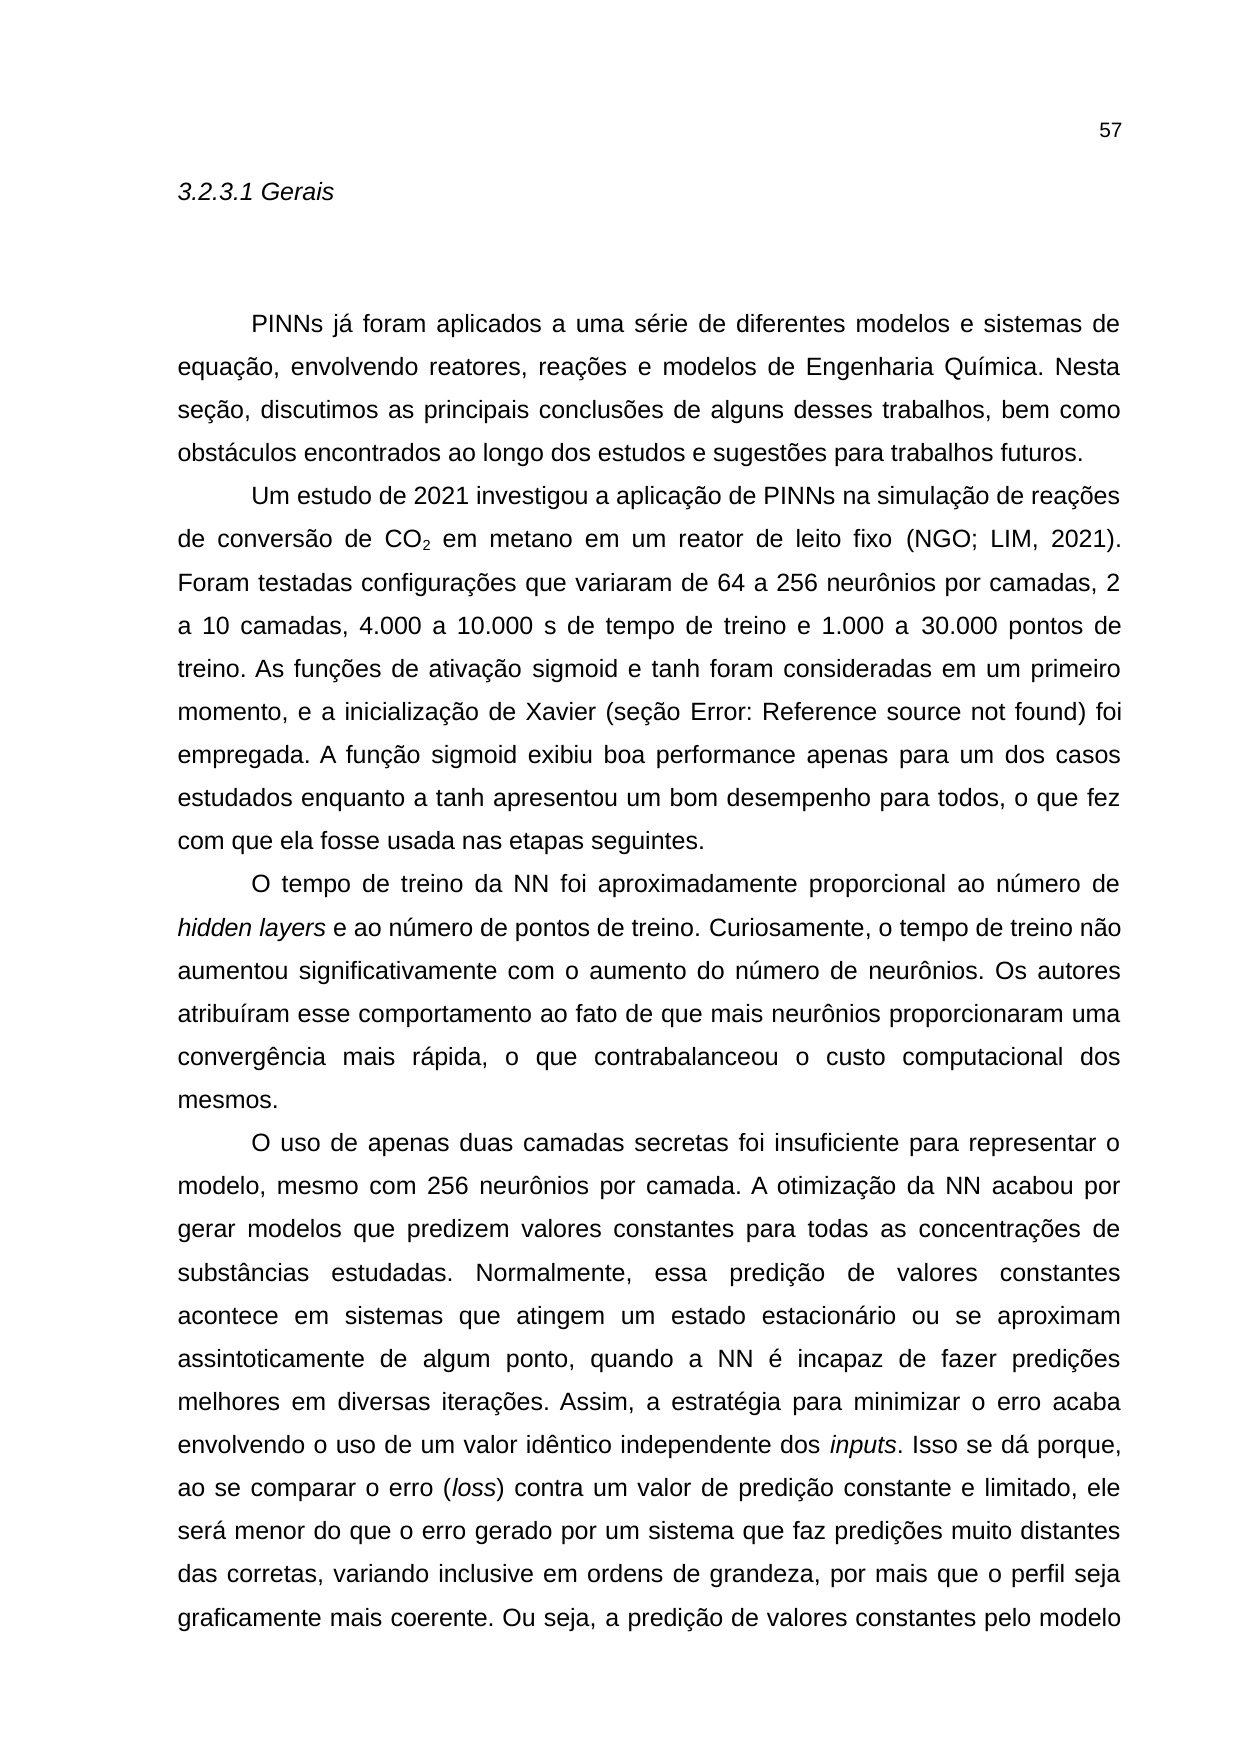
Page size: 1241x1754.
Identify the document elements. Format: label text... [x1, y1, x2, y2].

subtitle Gerais [177, 177, 1122, 206]
text Um estudo de 2021 investigou a aplicação de PINNs na simulação de reações de conversão de CO2 em metano em um reator de leito fixo (NGO; LIM, 2021). Foram testadas configurações que variaram de 64 a 256 neurônios por camadas, 2 a 10 camadas, 4.000 a 10.000 s de tempo de treino e 1.000 a 30.000 pontos de treino. As funções de ativação sigmoid e tanh foram consideradas em um primeiro momento, e a inicialização de Xavier (seção Erro: Origem da referência não encontrada) foi empregada. A função sigmoid exibiu boa performance apenas para um dos casos estudados enquanto a tanh apresentou um bom desempenho para todos, o que fez com que ela fosse usada nas etapas seguintes. [177, 481, 1122, 855]
text O tempo de treino da NN foi aproximadamente proporcional ao número de hidden layers e ao número de pontos de treino. Curiosamente, o tempo de treino não aumentou significativamente com o aumento do número de neurônios. Os autores atribuíram esse comportamento ao fato de que mais neurônios proporcionaram uma convergência mais rápida, o que contrabalanceou o custo computacional dos mesmos. [177, 869, 1122, 1114]
text O uso de apenas duas camadas secretas foi insuficiente para representar o modelo, mesmo com 256 neurônios por camada. A otimização da NN acabou por gerar modelos que predizem valores constantes para todas as concentrações de substâncias estudadas. Normalmente, essa predição de valores constantes acontece em sistemas que atingem um estado estacionário ou se aproximam assintoticamente de algum ponto, quando a NN é incapaz de fazer predições melhores em diversas iterações. Assim, a estratégia para minimizar o erro acaba envolvendo o uso de um valor idêntico independente dos inputs. Isso se dá porque, ao se comparar o erro (loss) contra um valor de predição constante e limitado, ele será menor do que o erro gerado por um sistema que faz predições muito distantes das corretas, variando inclusive em ordens de grandeza, por mais que o perfil seja graficamente mais coerente. Ou seja, a predição de valores constantes pelo modelo [177, 1128, 1122, 1631]
text PINNs já foram aplicados a uma série de diferentes modelos e sistemas de equação, envolvendo reatores, reações e modelos de Engenharia Química. Nesta seção, discutimos as principais conclusões de alguns desses trabalhos, bem como obstáculos encontrados ao longo dos estudos e sugestões para trabalhos futuros. [177, 309, 1122, 467]
